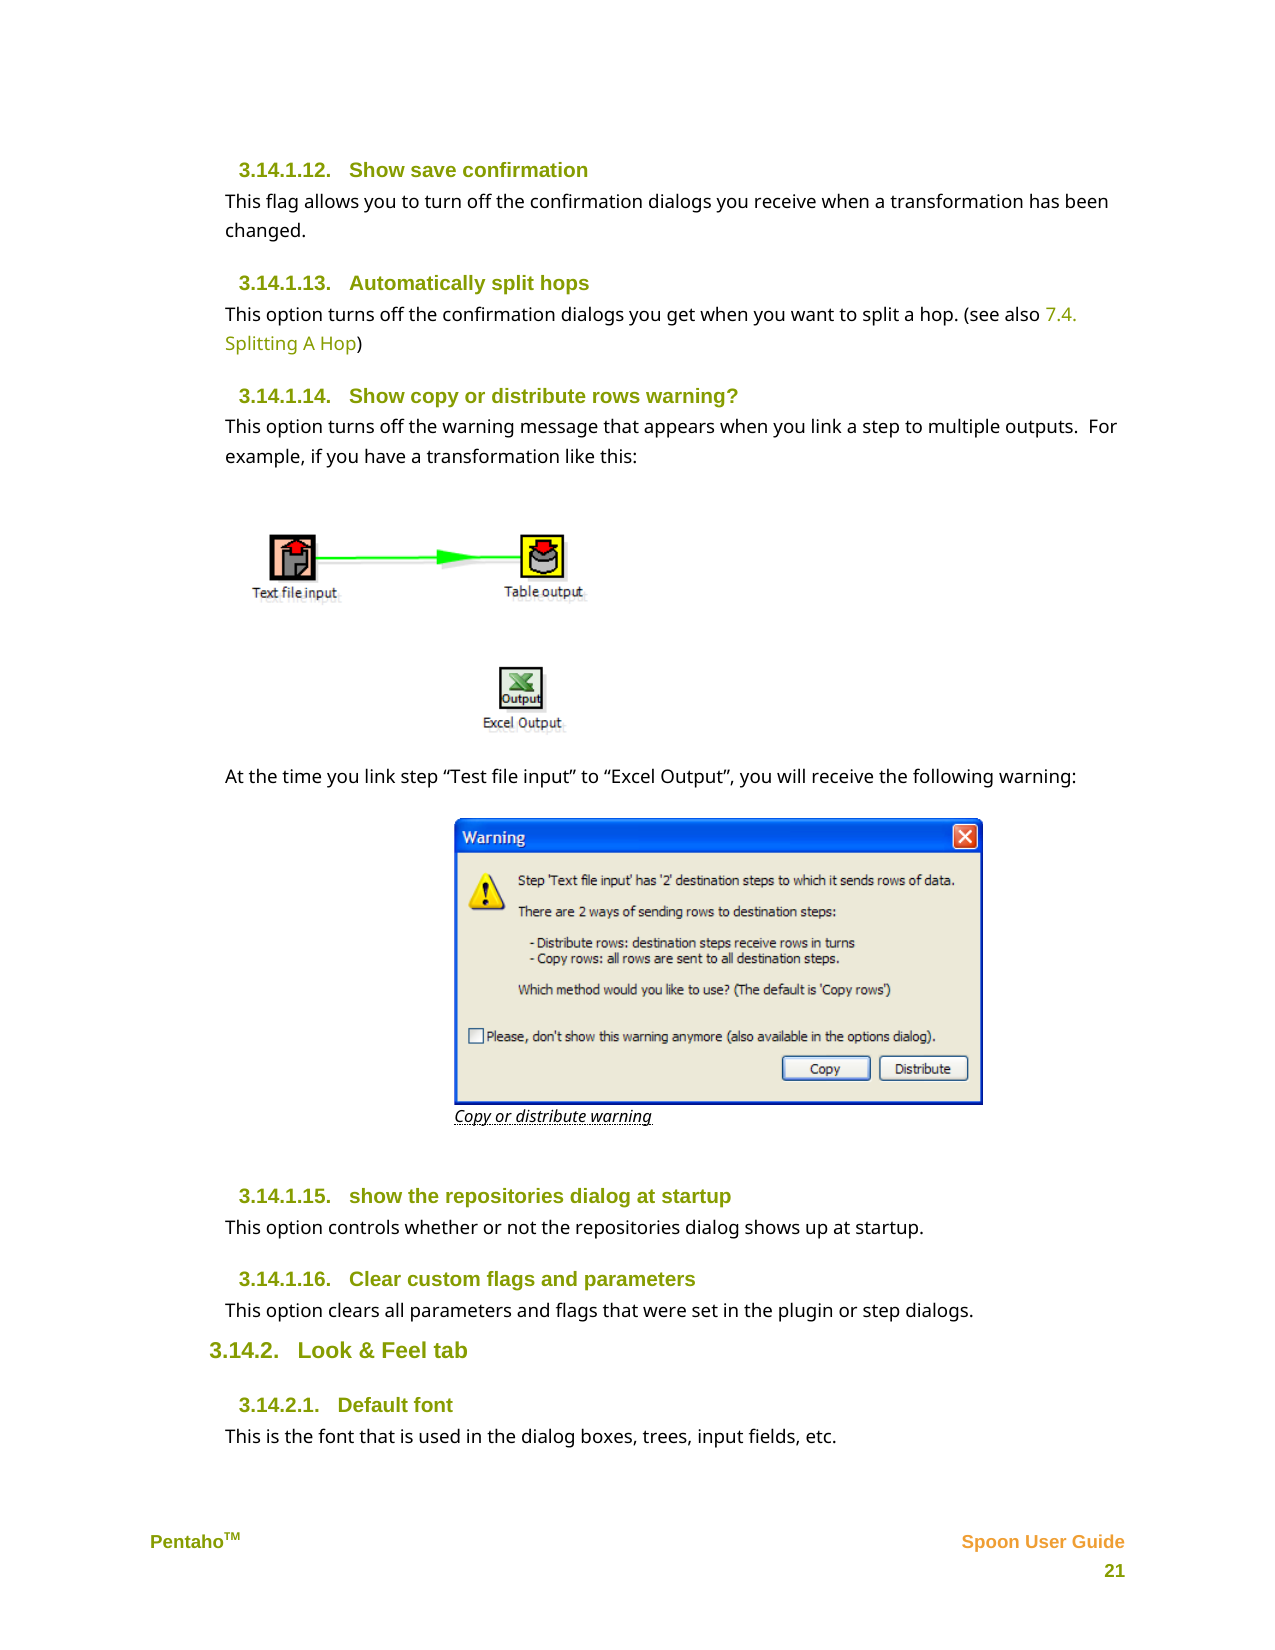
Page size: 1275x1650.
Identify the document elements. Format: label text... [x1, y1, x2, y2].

subtitle Look & Feel tab [209, 1331, 1125, 1366]
text This option controls whether or not the repositories dialog shows up at startup. [225, 1211, 1125, 1240]
subtitle Default font [239, 1384, 1125, 1419]
subtitle Show save confirmation [239, 150, 1125, 185]
text This option turns off the warning message that appears when you link a step to multiple outputs. For example, if you have a transformation like this: [225, 411, 1125, 469]
text This is the font that is used in the dialog boxes, trees, input fields, etc. [225, 1420, 1125, 1449]
subtitle Show copy or distribute rows warning? [239, 375, 1125, 410]
subtitle Clear custom flags and parameters [239, 1259, 1125, 1294]
text This flag allows you to turn off the confirmation dialogs you receive when a transformation has been changed. [225, 185, 1125, 244]
picture [454, 818, 983, 1105]
subtitle show the repositories dialog at startup [239, 1176, 1125, 1210]
text This option turns off the confirmation dialogs you get when you want to split a hop. (see also 7.4. Splitting A Hop) [225, 298, 1125, 356]
text Copy or distribute warning [454, 1105, 902, 1128]
text This option clears all parameters and flags that were set in the plugin or step dialogs. [225, 1294, 1125, 1324]
subtitle Automatically split hops [239, 263, 1125, 297]
text At the time you link step “Test file input” to “Excel Output”, you will receive the following warning: [225, 469, 1125, 789]
